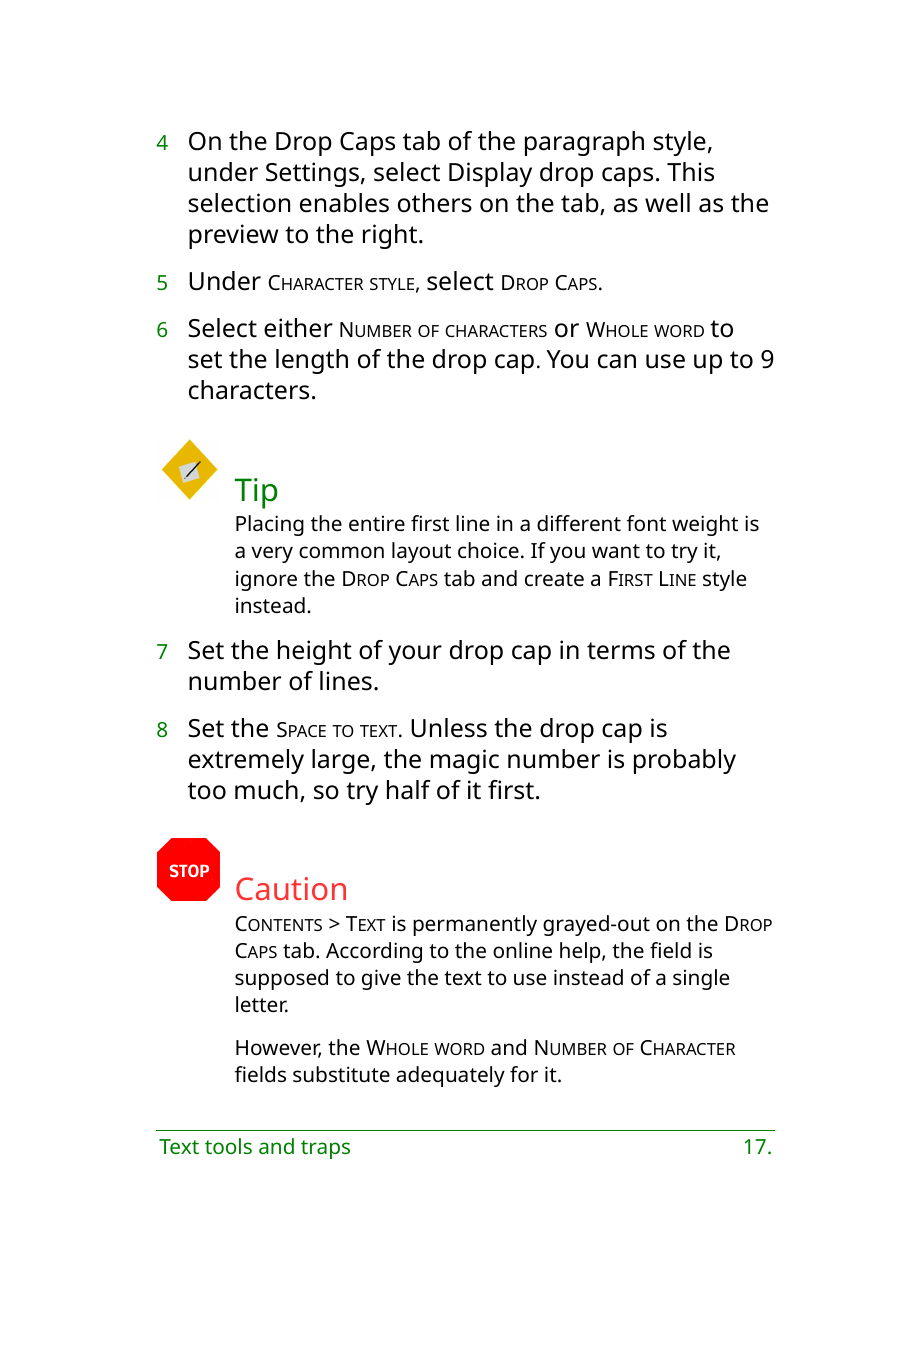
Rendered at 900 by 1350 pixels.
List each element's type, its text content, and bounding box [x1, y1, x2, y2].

text However, the Whole word and Number of Character fields substitute adequately for it. [234, 1034, 775, 1088]
list Select either Number of characters or Whole word to set the length of the drop cap. You can use up to 9 characters. [156, 312, 775, 406]
list Under Character style, select Drop Caps. [156, 266, 775, 297]
text Placing the entire first line in a different font weight is a very common layout choice. If you want to try it, ignore the Drop Caps tab and create a First Line style instead. [234, 510, 775, 618]
list Caution [156, 837, 775, 910]
picture [157, 838, 220, 901]
list Set the height of your drop cap in terms of the number of lines. [156, 634, 775, 697]
list On the Drop Caps tab of the paragraph style, under Settings, select Display drop caps. This selection enables others on the tab, as well as the preview to the right. [156, 125, 775, 250]
picture [157, 438, 220, 501]
list Tip [156, 437, 775, 510]
list Set the Space to text. Unless the drop cap is extremely large, the magic number is probably too much, so try half of it first. [156, 712, 775, 806]
text Contents > Text is permanently grayed-out on the Drop Caps tab. According to the online help, the field is supposed to give the text to use instead of a single letter. [234, 910, 775, 1018]
